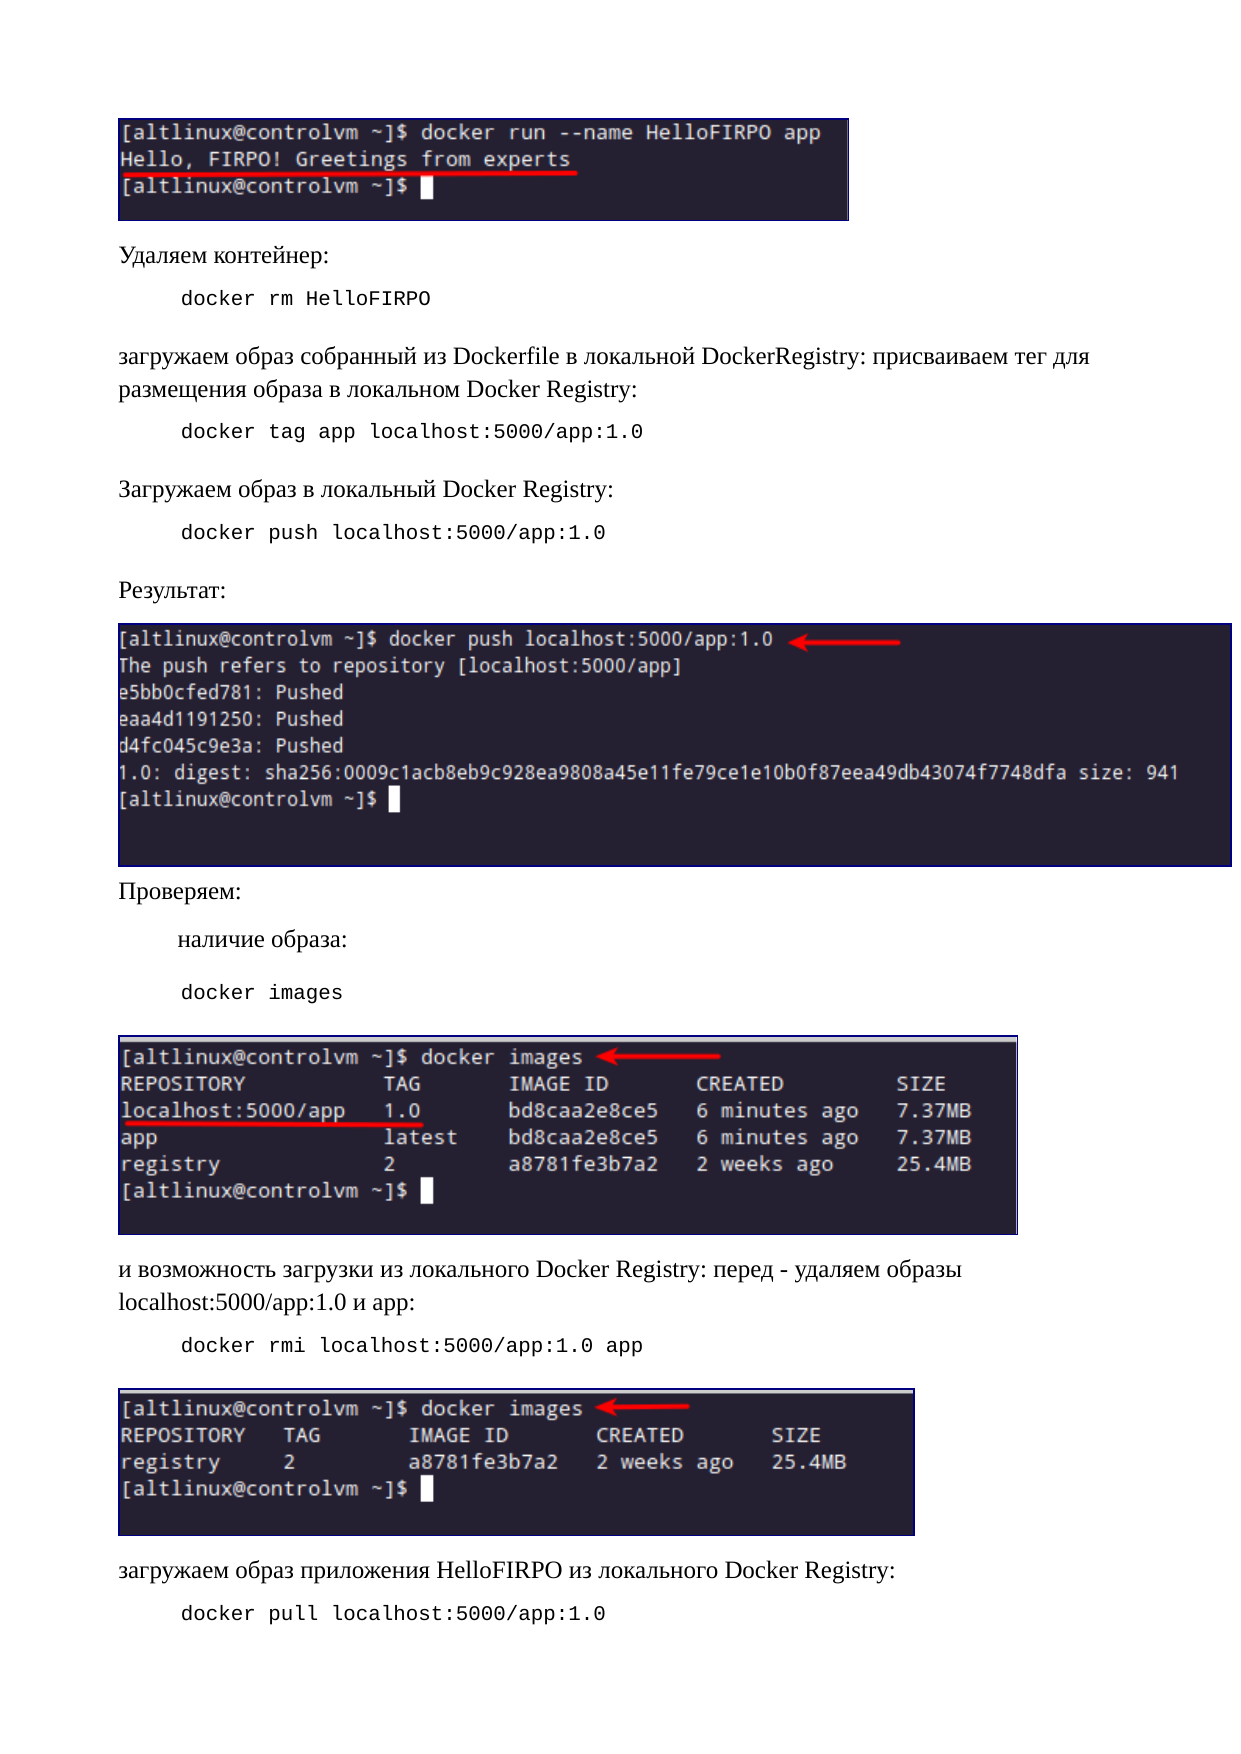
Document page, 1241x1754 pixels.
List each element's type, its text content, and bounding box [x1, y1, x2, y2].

picture [120, 1037, 1017, 1234]
text docker push localhost:5000/app:1.0 [118, 522, 1122, 546]
text docker rmi localhost:5000/app:1.0 app [118, 1335, 1122, 1358]
text docker tag app localhost:5000/app:1.0 [118, 421, 1122, 445]
text Проверяем: [118, 867, 1122, 905]
text наличие образа: [177, 924, 1063, 953]
text загружаем образ собранный из Dockerfile в локальной DockerRegistry: присваиваем тег для размещения образа в локальном Docker Registry: [118, 341, 1122, 403]
picture [120, 1390, 913, 1535]
picture [120, 625, 1230, 865]
text загружаем образ приложения HelloFIRPO из локального Docker Registry: [118, 1555, 1122, 1584]
text docker images [118, 982, 1122, 1006]
text Результат: [118, 575, 1122, 604]
text и возможность загрузки из локального Docker Registry: перед - удаляем образы localhost:5000/app:1.0 и app: [118, 1254, 1122, 1316]
text Удаляем контейнер: [118, 240, 1122, 269]
text docker rm HelloFIRPO [118, 288, 1122, 311]
text Загружаем образ в локальный Docker Registry: [118, 474, 1122, 503]
picture [120, 120, 848, 220]
text docker pull localhost:5000/app:1.0 [118, 1603, 1122, 1626]
